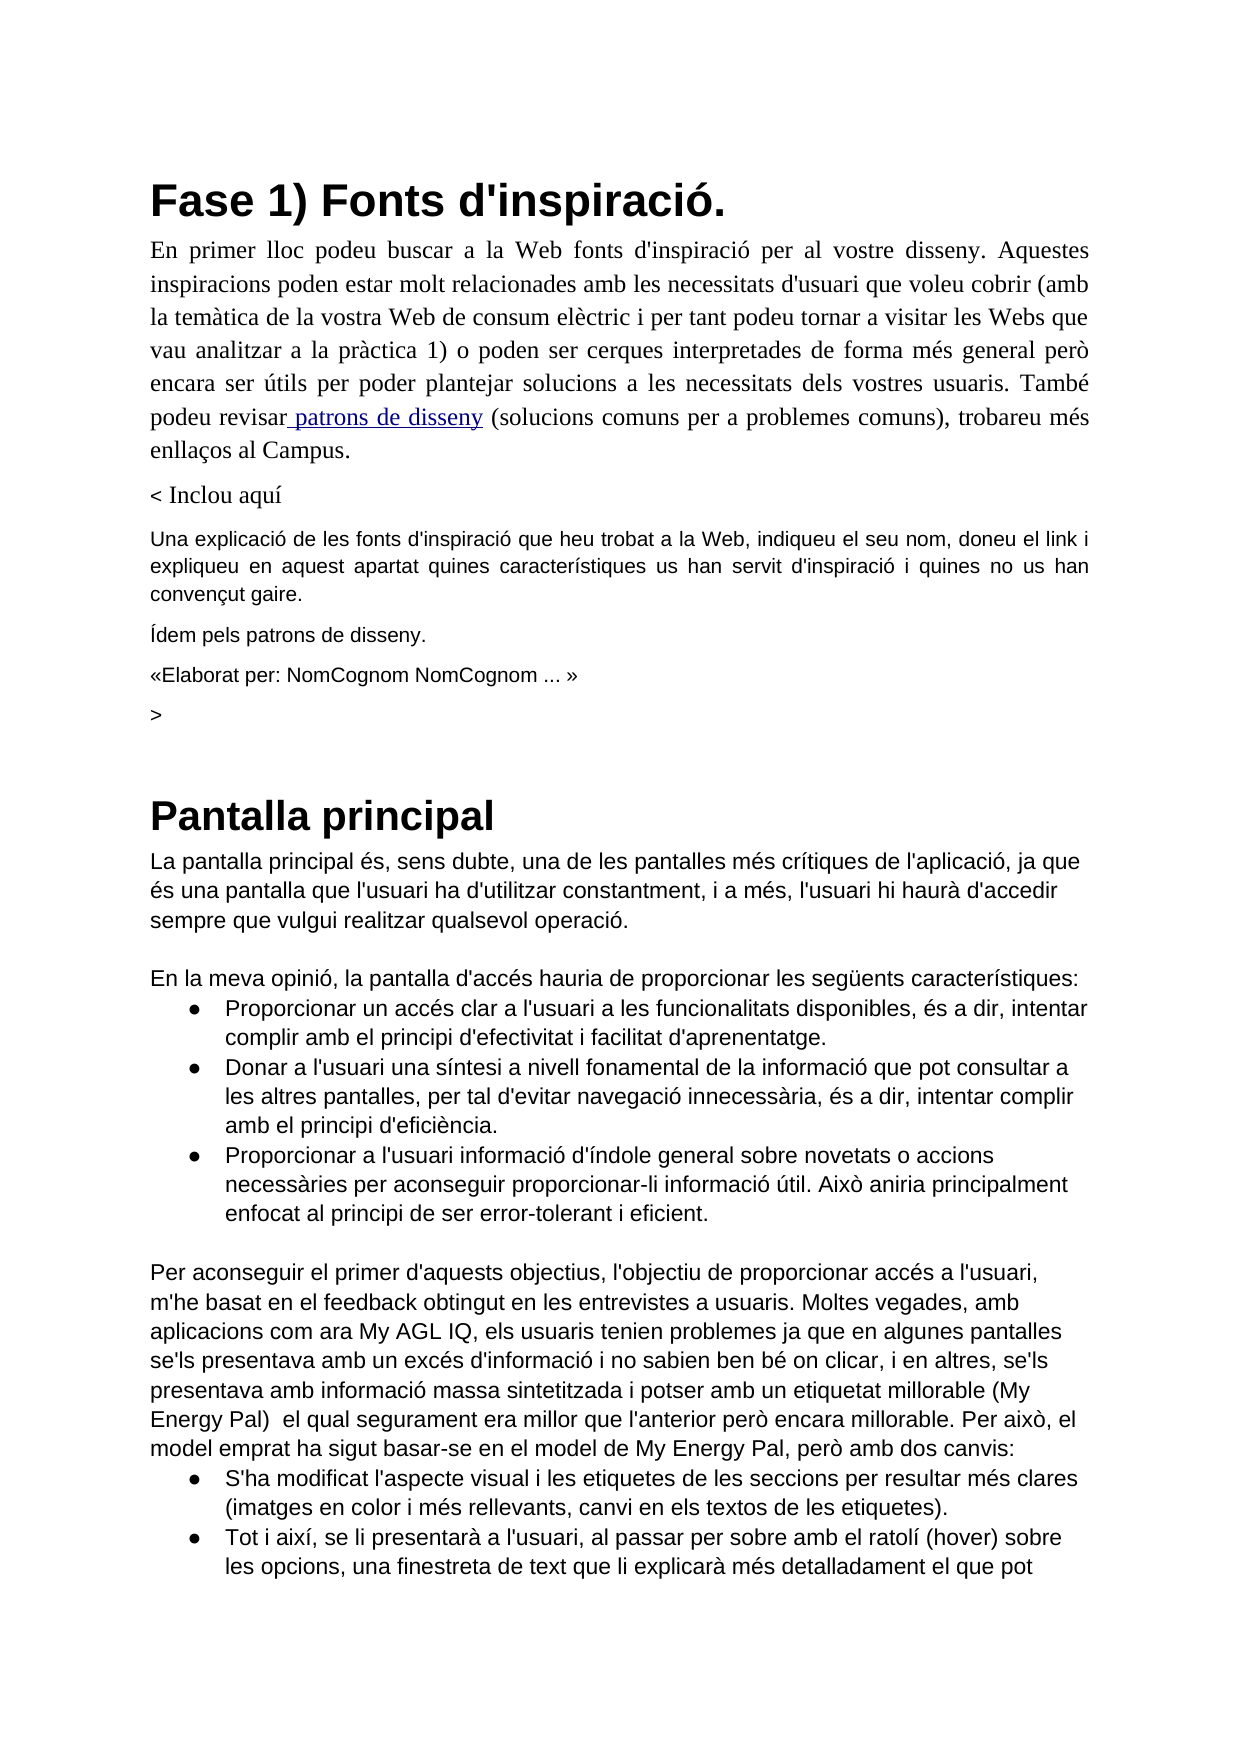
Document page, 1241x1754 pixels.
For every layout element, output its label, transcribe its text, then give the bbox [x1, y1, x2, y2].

text < Inclou aquí [150, 482, 1091, 509]
list Donar a l'usuari una síntesi a nivell fonamental de la informació que pot consultar a les altres pantalles, per tal d'evitar navegació innecessària, és a dir, intentar complir amb el principi d'eficiència. [187, 1054, 1091, 1139]
subtitle Pantalla principal [150, 793, 1091, 839]
list Proporcionar un accés clar a l'usuari a les funcionalitats disponibles, és a dir, intentar complir amb el principi d'efectivitat i facilitat d'aprenentatge. [187, 996, 1091, 1051]
text La pantalla principal és, sens dubte, una de les pantalles més crítiques de l'aplicació, ja que és una pantalla que l'usuari ha d'utilitzar constantment, i a més, l'usuari hi haurà d'accedir sempre que vulgui realitzar qualsevol operació. [150, 849, 1091, 933]
list Tot i així, se li presentarà a l'usuari, al passar per sobre amb el ratolí (hover) sobre les opcions, una finestreta de text que li explicarà més detalladament el que pot [187, 1524, 1091, 1579]
text «Elaborat per: NomCognom NomCognom ... » [150, 663, 1091, 687]
list Proporcionar a l'usuari informació d'índole general sobre novetats o accions necessàries per aconseguir proporcionar-li informació útil. Això aniria principalment enfocat al principi de ser error-tolerant i eficient. [187, 1142, 1091, 1227]
text > [150, 704, 1091, 727]
text Ídem pels patrons de disseny. [150, 623, 1091, 646]
text Una explicació de les fonts d'inspiració que heu trobat a la Web, indiqueu el seu nom, doneu el link i expliqueu en aquest apartat quines característiques us han servit d'inspiració i quines no us han convençut gaire. [150, 527, 1091, 606]
text En la meva opinió, la pantalla d'accés hauria de proporcionar les següents característiques: [150, 966, 1091, 992]
subtitle Fase 1) Fonts d'inspiració. [150, 175, 1091, 226]
list S'ha modificat l'aspecte visual i les etiquetes de les seccions per resultar més clares (imatges en color i més rellevants, canvi en els textos de les etiquetes). [187, 1466, 1091, 1521]
text Per aconseguir el primer d'aquests objectius, l'objectiu de proporcionar accés a l'usuari, m'he basat en el feedback obtingut en les entrevistes a usuaris. Moltes vegades, amb aplicacions com ara My AGL IQ, els usuaris tenien problemes ja que en algunes pantalles se'ls presentava amb un excés d'informació i no sabien ben bé on clicar, i en altres, se'ls presentava amb informació massa sintetitzada i potser amb un etiquetat millorable (My Energy Pal) el qual segurament era millor que l'anterior però encara millorable. Per això, el model emprat ha sigut basar-se en el model de My Energy Pal, però amb dos canvis: [150, 1260, 1091, 1462]
text En primer lloc podeu buscar a la Web fonts d'inspiració per al vostre disseny. Aquestes inspiracions poden estar molt relacionades amb les necessitats d'usuari que voleu cobrir (amb la temàtica de la vostra Web de consum elèctric i per tant podeu tornar a visitar les Webs que vau analitzar a la pràctica 1) o poden ser cerques interpretades de forma més general però encara ser útils per poder plantejar solucions a les necessitats dels vostres usuaris. També podeu revisar patrons de disseny (solucions comuns per a problemes comuns), trobareu més enllaços al Campus. [150, 236, 1091, 463]
